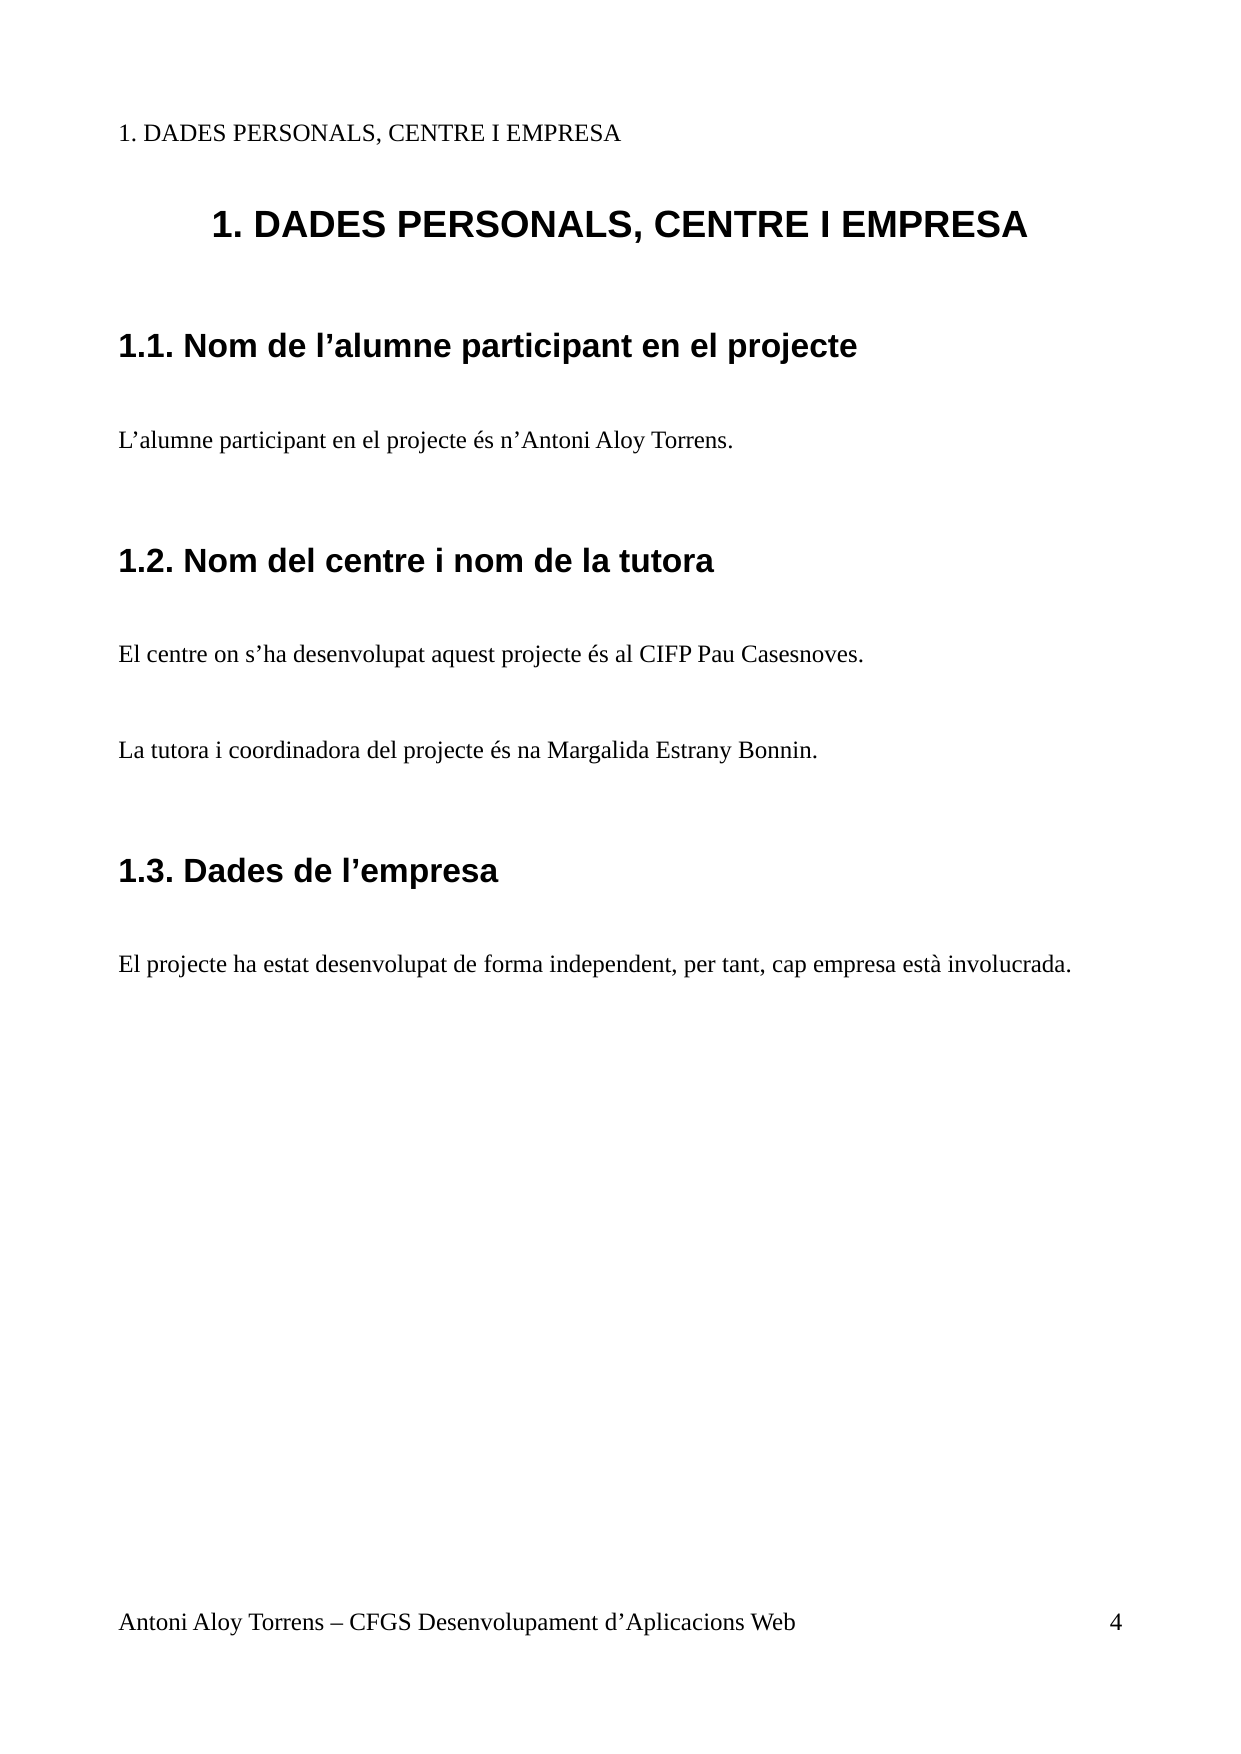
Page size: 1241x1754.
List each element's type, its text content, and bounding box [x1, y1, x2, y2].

subtitle 1.3. Dades de l’empresa [118, 851, 1122, 889]
subtitle 1. DADES PERSONALS, CENTRE I EMPRESA [118, 201, 1122, 245]
text La tutora i coordinadora del projecte és na Margalida Estrany Bonnin. [118, 735, 1122, 763]
text El projecte ha estat desenvolupat de forma independent, per tant, cap empresa està involucrada. [118, 949, 1122, 978]
text L’alumne participant en el projecte és n’Antoni Aloy Torrens. [118, 425, 1122, 453]
subtitle 1.2. Nom del centre i nom de la tutora [118, 541, 1122, 579]
text El centre on s’ha desenvolupat aquest projecte és al CIFP Pau Casesnoves. [118, 639, 1122, 668]
subtitle 1.1. Nom de l’alumne participant en el projecte [118, 326, 1122, 364]
